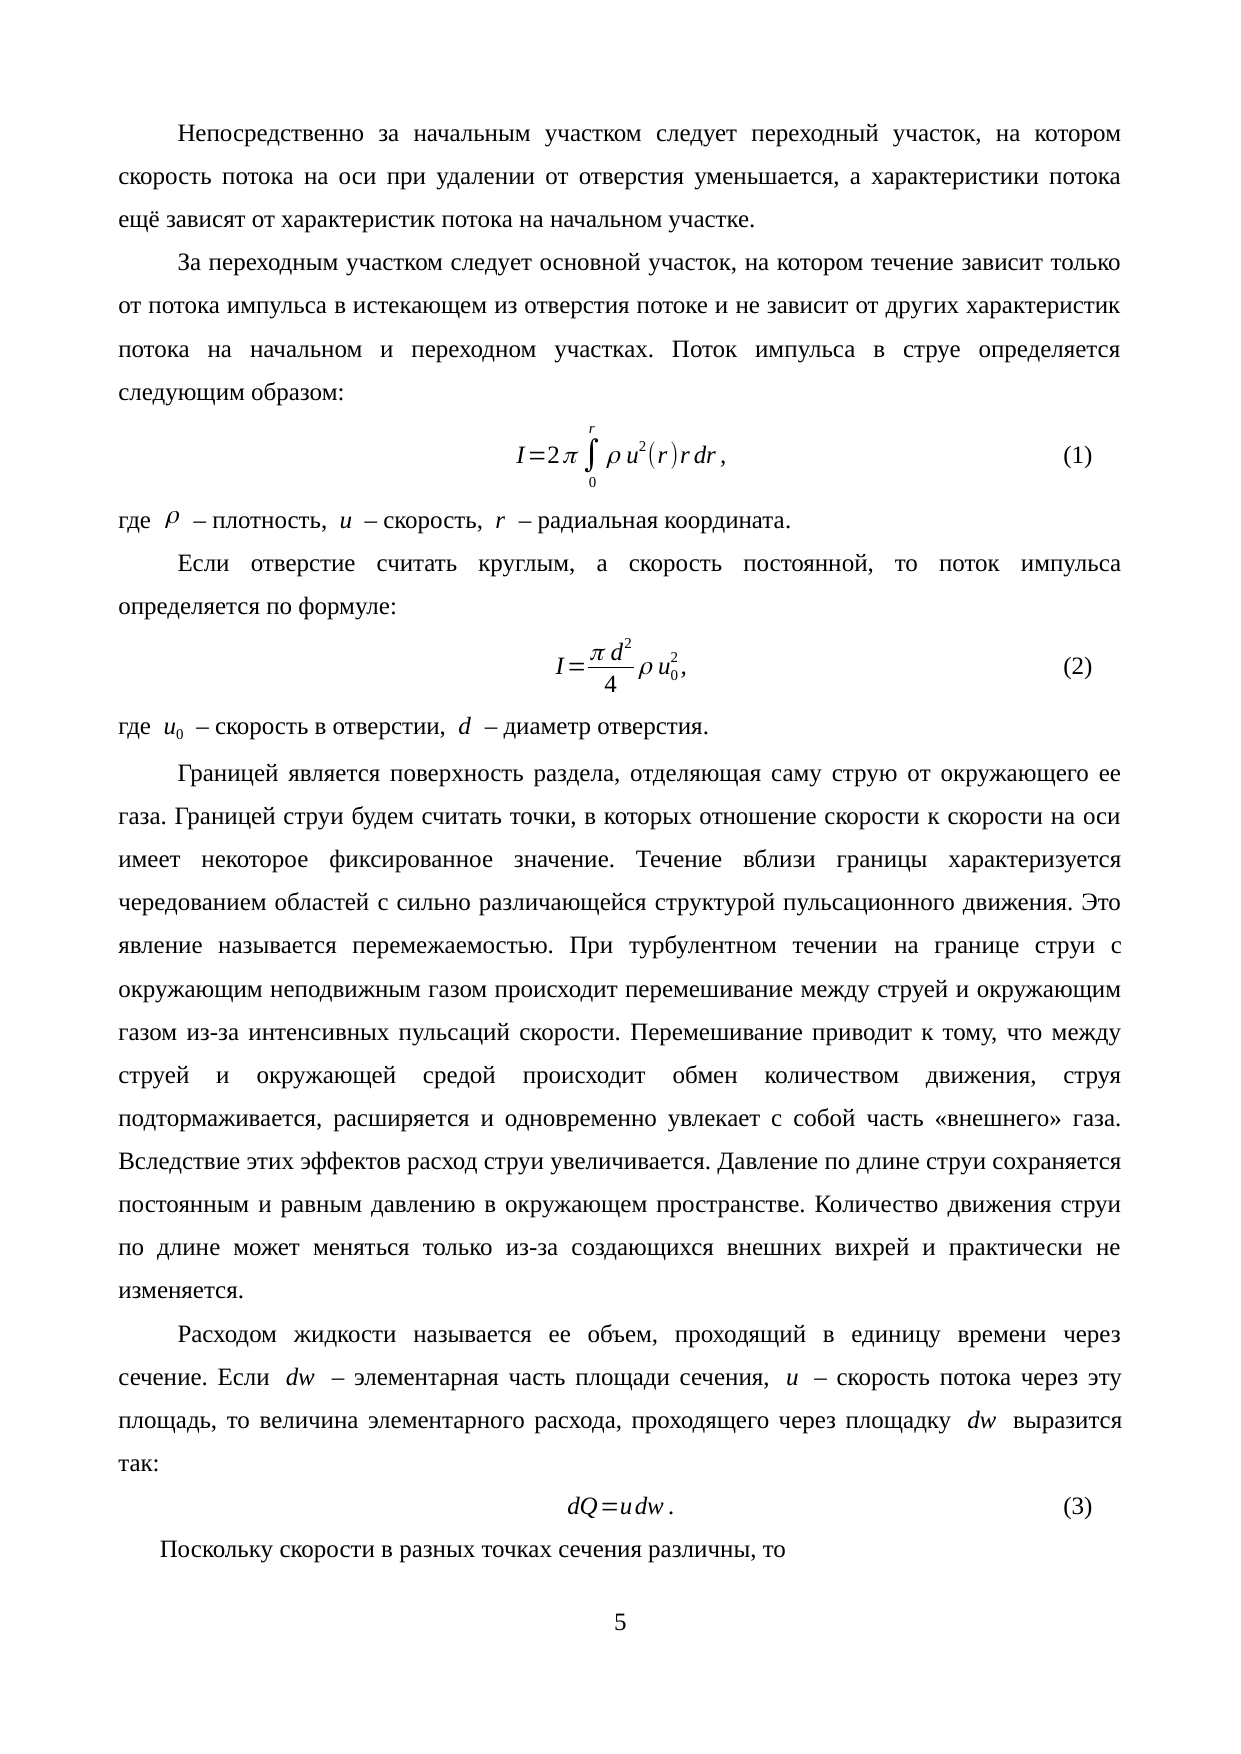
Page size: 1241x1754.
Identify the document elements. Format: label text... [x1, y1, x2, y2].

text Поскольку скорости в разных точках сечения различны, то [118, 1534, 1122, 1563]
text где – плотность, – скорость, – радиальная координата. [118, 505, 1122, 534]
text За переходным участком следует основной участок, на котором течение зависит только от потока импульса в истекающем из отверстия потоке и не зависит от других характеристик потока на начальном и переходном участках. Поток импульса в струе определяется следующим образом: [118, 247, 1122, 406]
text (3) [118, 1491, 1122, 1520]
text Границей является поверхность раздела, отделяющая саму струю от окружающего ее газа. Границей струи будем считать точки, в которых отношение скорости к скорости на оси имеет некоторое фиксированное значение. Течение вблизи границы характеризуется чередованием областей с сильно различающейся структурой пульсационного движения. Это явление называется перемежаемостью. При турбулентном течении на границе струи с окружающим неподвижным газом происходит перемешивание между струей и окружающим газом из-за интенсивных пульсаций скорости. Перемешивание приводит к тому, что между струей и окружающей средой происходит обмен количеством движения, струя подтормаживается, расширяется и одновременно увлекает с собой часть «внешнего» газа. Вследствие этих эффектов расход струи увеличивается. Давление по длине струи сохраняется постоянным и равным давлению в окружающем пространстве. Количество движения струи по длине может меняться только из-за создающихся внешних вихрей и практически не изменяется. [118, 758, 1122, 1304]
text где – скорость в отверстии, – диаметр отверстия. [118, 711, 1122, 744]
text (1) [118, 420, 1122, 491]
text Если отверстие считать круглым, а скорость постоянной, то поток импульса определяется по формуле: [118, 548, 1122, 620]
text Непосредственно за начальным участком следует переходный участок, на котором скорость потока на оси при удалении от отверстия уменьшается, а характеристики потока ещё зависят от характеристик потока на начальном участке. [118, 118, 1122, 233]
text Расходом жидкости называется ее объем, проходящий в единицу времени через сечение. Если – элементарная часть площади сечения, – скорость потока через эту площадь, то величина элементарного расхода, проходящего через площадку выразится так: [118, 1319, 1122, 1477]
text (2) [118, 634, 1122, 697]
